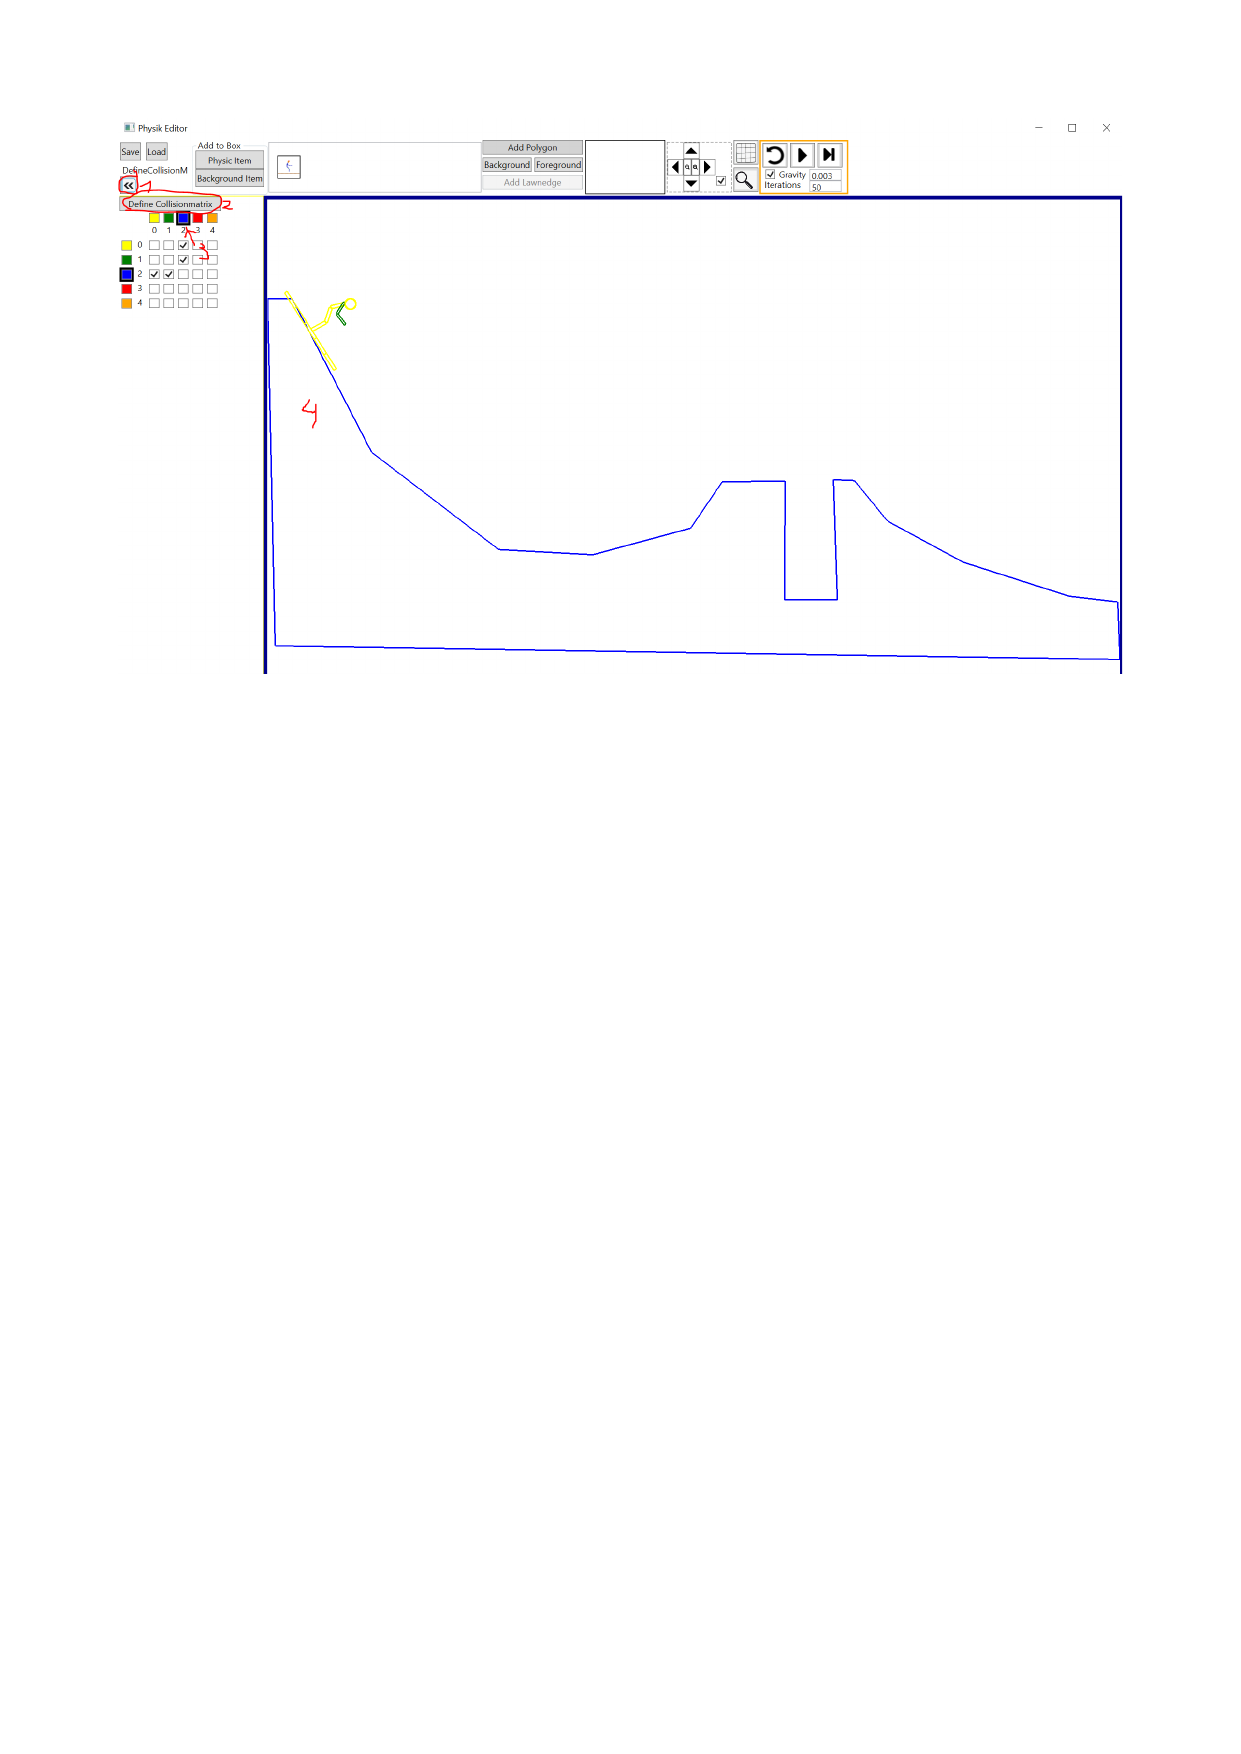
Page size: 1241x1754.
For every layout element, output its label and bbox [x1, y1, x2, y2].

picture [118, 118, 1123, 674]
